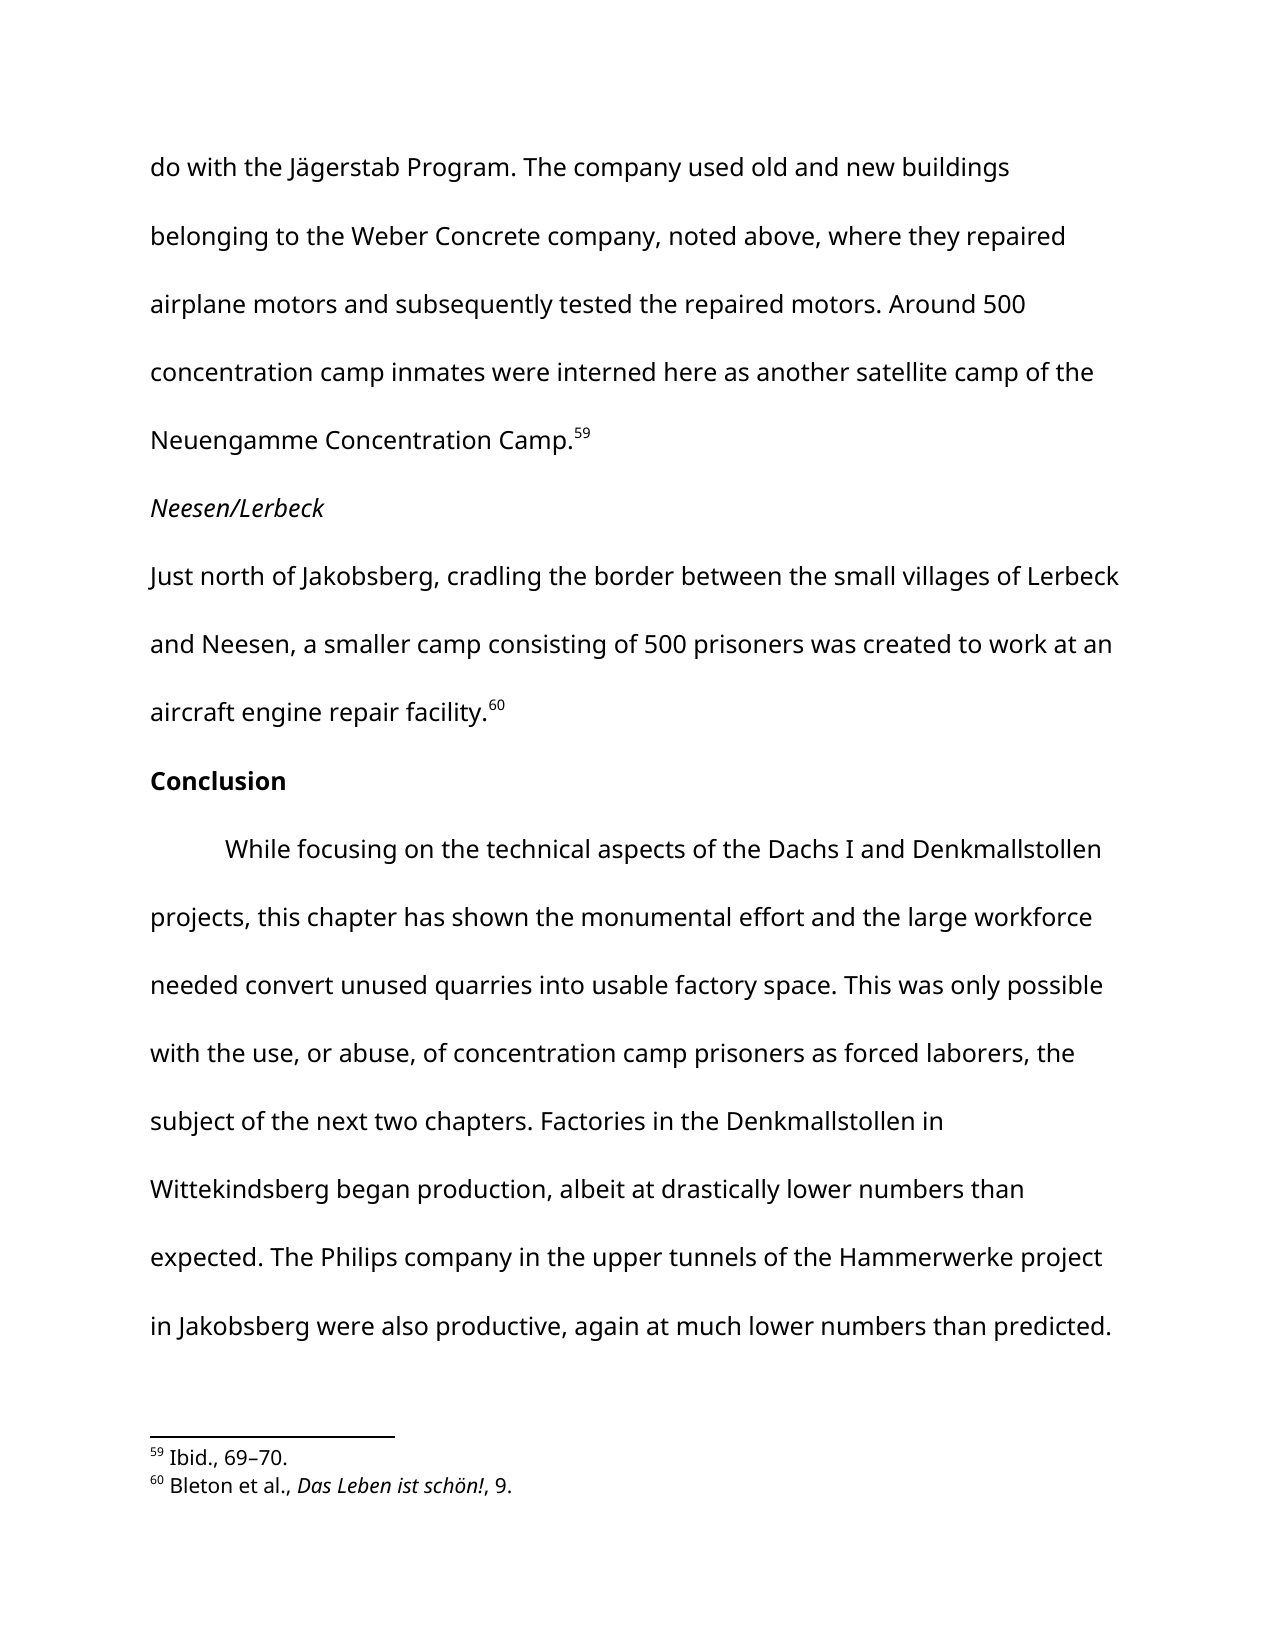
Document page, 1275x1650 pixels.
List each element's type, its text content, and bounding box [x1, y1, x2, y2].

text Conclusion [150, 763, 1125, 797]
text do with the Jägerstab Program. The company used old and new buildings belonging to the Weber Concrete company, noted above, where they repaired airplane motors and subsequently tested the repaired motors. Around 500 concentration camp inmates were interned here as another satellite camp of the Neuengamme Concentration Camp. [150, 150, 1125, 457]
text Neesen/Lerbeck [150, 491, 1125, 525]
text Bleton et al., Das Leben ist schön!, 9. [150, 1472, 1125, 1500]
text While focusing on the technical aspects of the Dachs I and Denkmallstollen projects, this chapter has shown the monumental effort and the large workforce needed convert unused quarries into usable factory space. This was only possible with the use, or abuse, of concentration camp prisoners as forced laborers, the subject of the next two chapters. Factories in the Denkmallstollen in Wittekindsberg began production, albeit at drastically lower numbers than expected. The Philips company in the upper tunnels of the Hammerwerke project in Jakobsberg were also productive, again at much lower numbers than predicted. [150, 831, 1125, 1342]
text Ibid., 69–70. [150, 1443, 1125, 1472]
text Just north of Jakobsberg, cradling the border between the small villages of Lerbeck and Neesen, a smaller camp consisting of 500 prisoners was created to work at an aircraft engine repair facility. [150, 559, 1125, 729]
